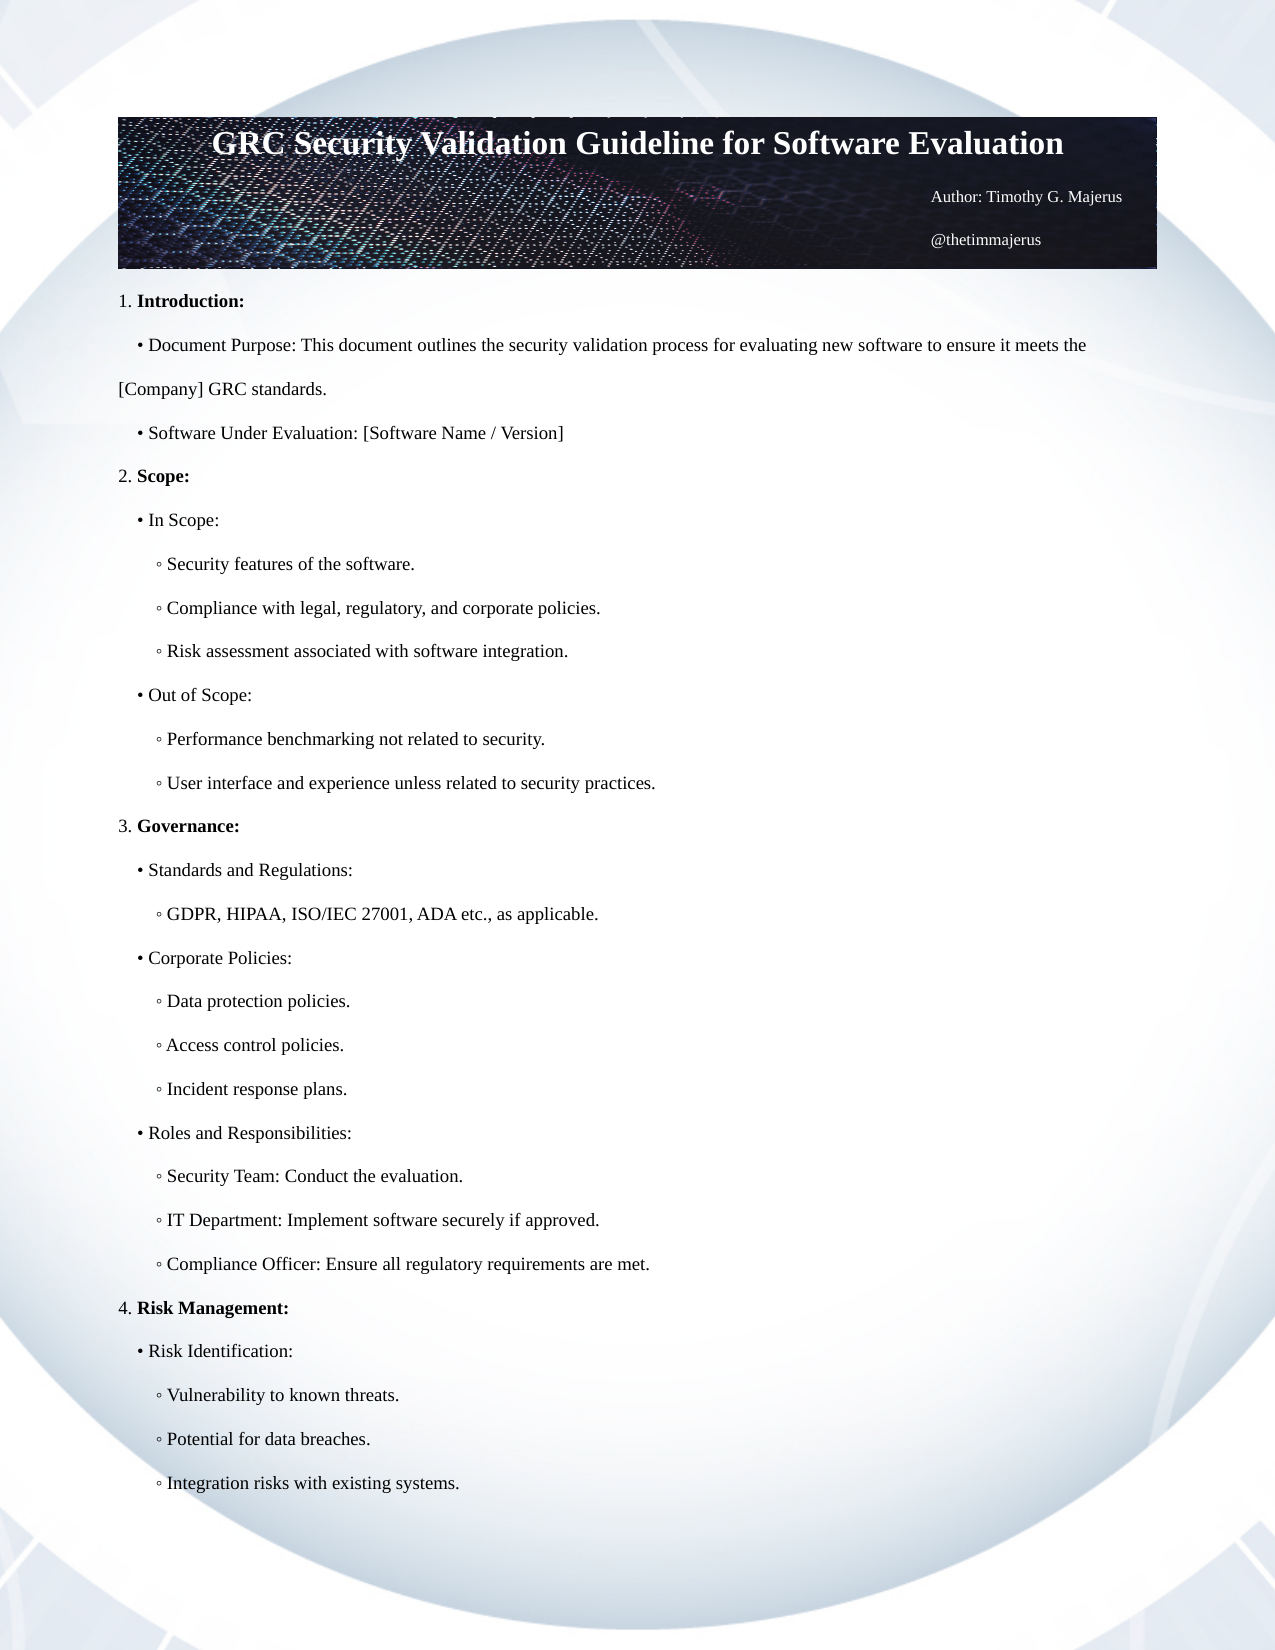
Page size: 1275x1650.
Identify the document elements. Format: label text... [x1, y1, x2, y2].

text ◦ Access control policies. [118, 1012, 1157, 1056]
text ◦ IT Department: Implement software securely if approved. [118, 1187, 1157, 1231]
text ◦ Performance benchmarking not related to security. [118, 706, 1157, 749]
text 3. Governance: [118, 793, 1157, 837]
text ◦ Incident response plans. [118, 1056, 1157, 1099]
text • Risk Identification: [118, 1318, 1157, 1362]
text • Corporate Policies: [118, 924, 1157, 968]
text • Document Purpose: This document outlines the security validation process for evaluating new software to ensure it meets the [Company] GRC standards. [118, 312, 1157, 399]
text ◦ Integration risks with existing systems. [118, 1449, 1157, 1493]
text • Roles and Responsibilities: [118, 1099, 1157, 1143]
text ◦ Vulnerability to known threats. [118, 1362, 1157, 1406]
text 2. Scope: [118, 443, 1157, 487]
text • Software Under Evaluation: [Software Name / Version] [118, 399, 1157, 443]
text ◦ Compliance with legal, regulatory, and corporate policies. [118, 574, 1157, 618]
text ◦ User interface and experience unless related to security practices. [118, 749, 1157, 793]
text ◦ GDPR, HIPAA, ISO/IEC 27001, ADA etc., as applicable. [118, 881, 1157, 924]
text ◦ Compliance Officer: Ensure all regulatory requirements are met. [118, 1231, 1157, 1274]
text 1. Introduction: [118, 268, 1157, 312]
picture [0, 0, 1275, 1650]
text ◦ Potential for data breaches. [118, 1406, 1157, 1449]
text ◦ Data protection policies. [118, 968, 1157, 1012]
text • In Scope: [118, 487, 1157, 531]
text ◦ Security Team: Conduct the evaluation. [118, 1143, 1157, 1187]
text ◦ Security features of the software. [118, 531, 1157, 574]
text 4. Risk Management: [118, 1274, 1157, 1318]
text • Out of Scope: [118, 662, 1157, 706]
text • Standards and Regulations: [118, 837, 1157, 881]
text ◦ Risk assessment associated with software integration. [118, 618, 1157, 662]
